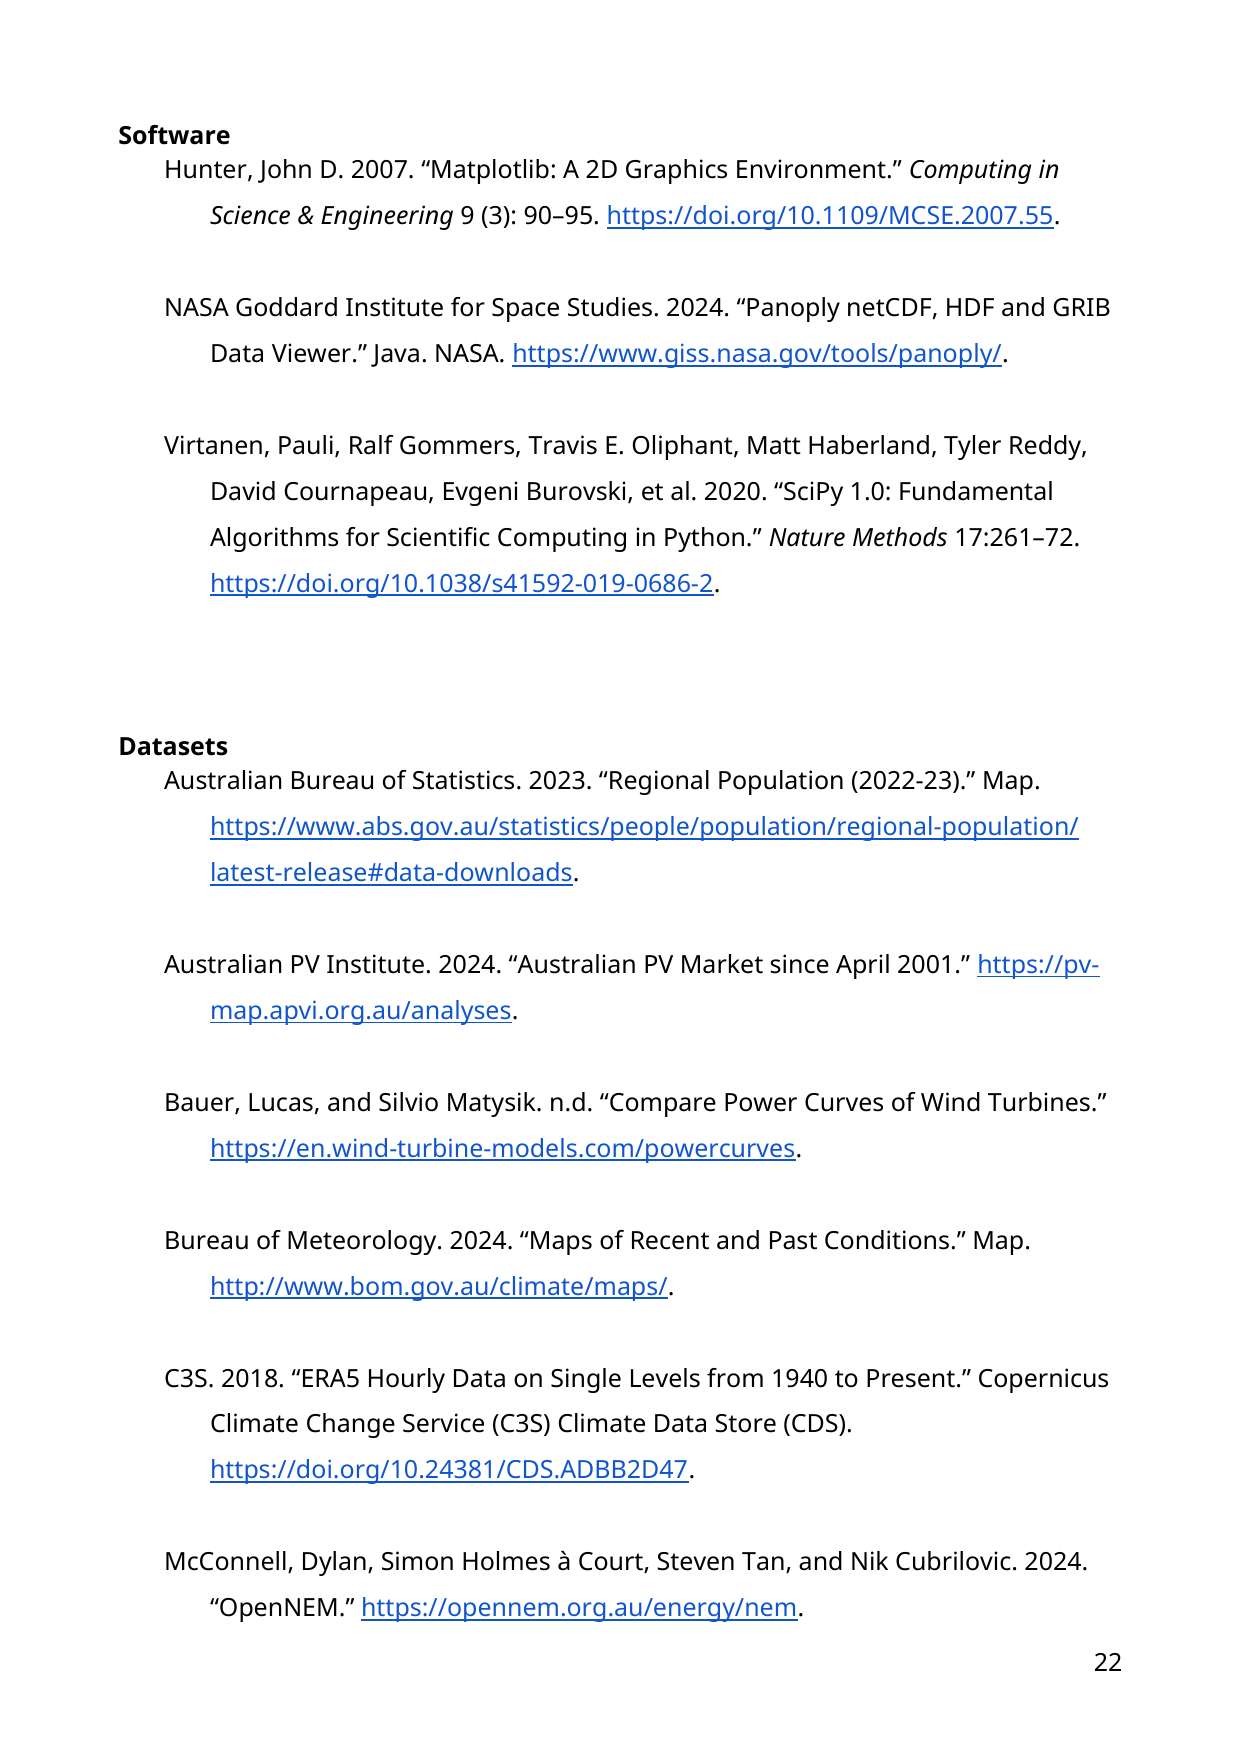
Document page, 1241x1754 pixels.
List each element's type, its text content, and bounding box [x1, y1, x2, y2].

subtitle Datasets [118, 729, 1122, 763]
text Australian Bureau of Statistics. 2023. “Regional Population (2022-23).” Map. https://www.abs.gov.au/statistics/people/population/regional-population/latest-release#data-downloads. [164, 763, 1122, 889]
text C3S. 2018. “ERA5 Hourly Data on Single Levels from 1940 to Present.” Copernicus Climate Change Service (C3S) Climate Data Store (CDS). https://doi.org/10.24381/CDS.ADBB2D47. [164, 1360, 1122, 1486]
text Hunter, John D. 2007. “Matplotlib: A 2D Graphics Environment.” Computing in Science & Engineering 9 (3): 90–95. https://doi.org/10.1109/MCSE.2007.55. [164, 152, 1122, 232]
text Bauer, Lucas, and Silvio Matysik. n.d. “Compare Power Curves of Wind Turbines.” https://en.wind-turbine-models.com/powercurves. [164, 1084, 1122, 1164]
text Virtanen, Pauli, Ralf Gommers, Travis E. Oliphant, Matt Haberland, Tyler Reddy, David Cournapeau, Evgeni Burovski, et al. 2020. “SciPy 1.0: Fundamental Algorithms for Scientific Computing in Python.” Nature Methods 17:261–72. https://doi.org/10.1038/s41592-019-0686-2. [164, 428, 1122, 599]
text Bureau of Meteorology. 2024. “Maps of Recent and Past Conditions.” Map. http://www.bom.gov.au/climate/maps/. [164, 1222, 1122, 1302]
subtitle Software [118, 118, 1122, 152]
text Australian PV Institute. 2024. “Australian PV Market since April 2001.” https://pv-map.apvi.org.au/analyses. [164, 947, 1122, 1027]
text McConnell, Dylan, Simon Holmes à Court, Steven Tan, and Nik Cubrilovic. 2024. “OpenNEM.” https://opennem.org.au/energy/nem. [164, 1544, 1122, 1624]
text NASA Goddard Institute for Space Studies. 2024. “Panoply netCDF, HDF and GRIB Data Viewer.” Java. NASA. https://www.giss.nasa.gov/tools/panoply/. [164, 290, 1122, 370]
